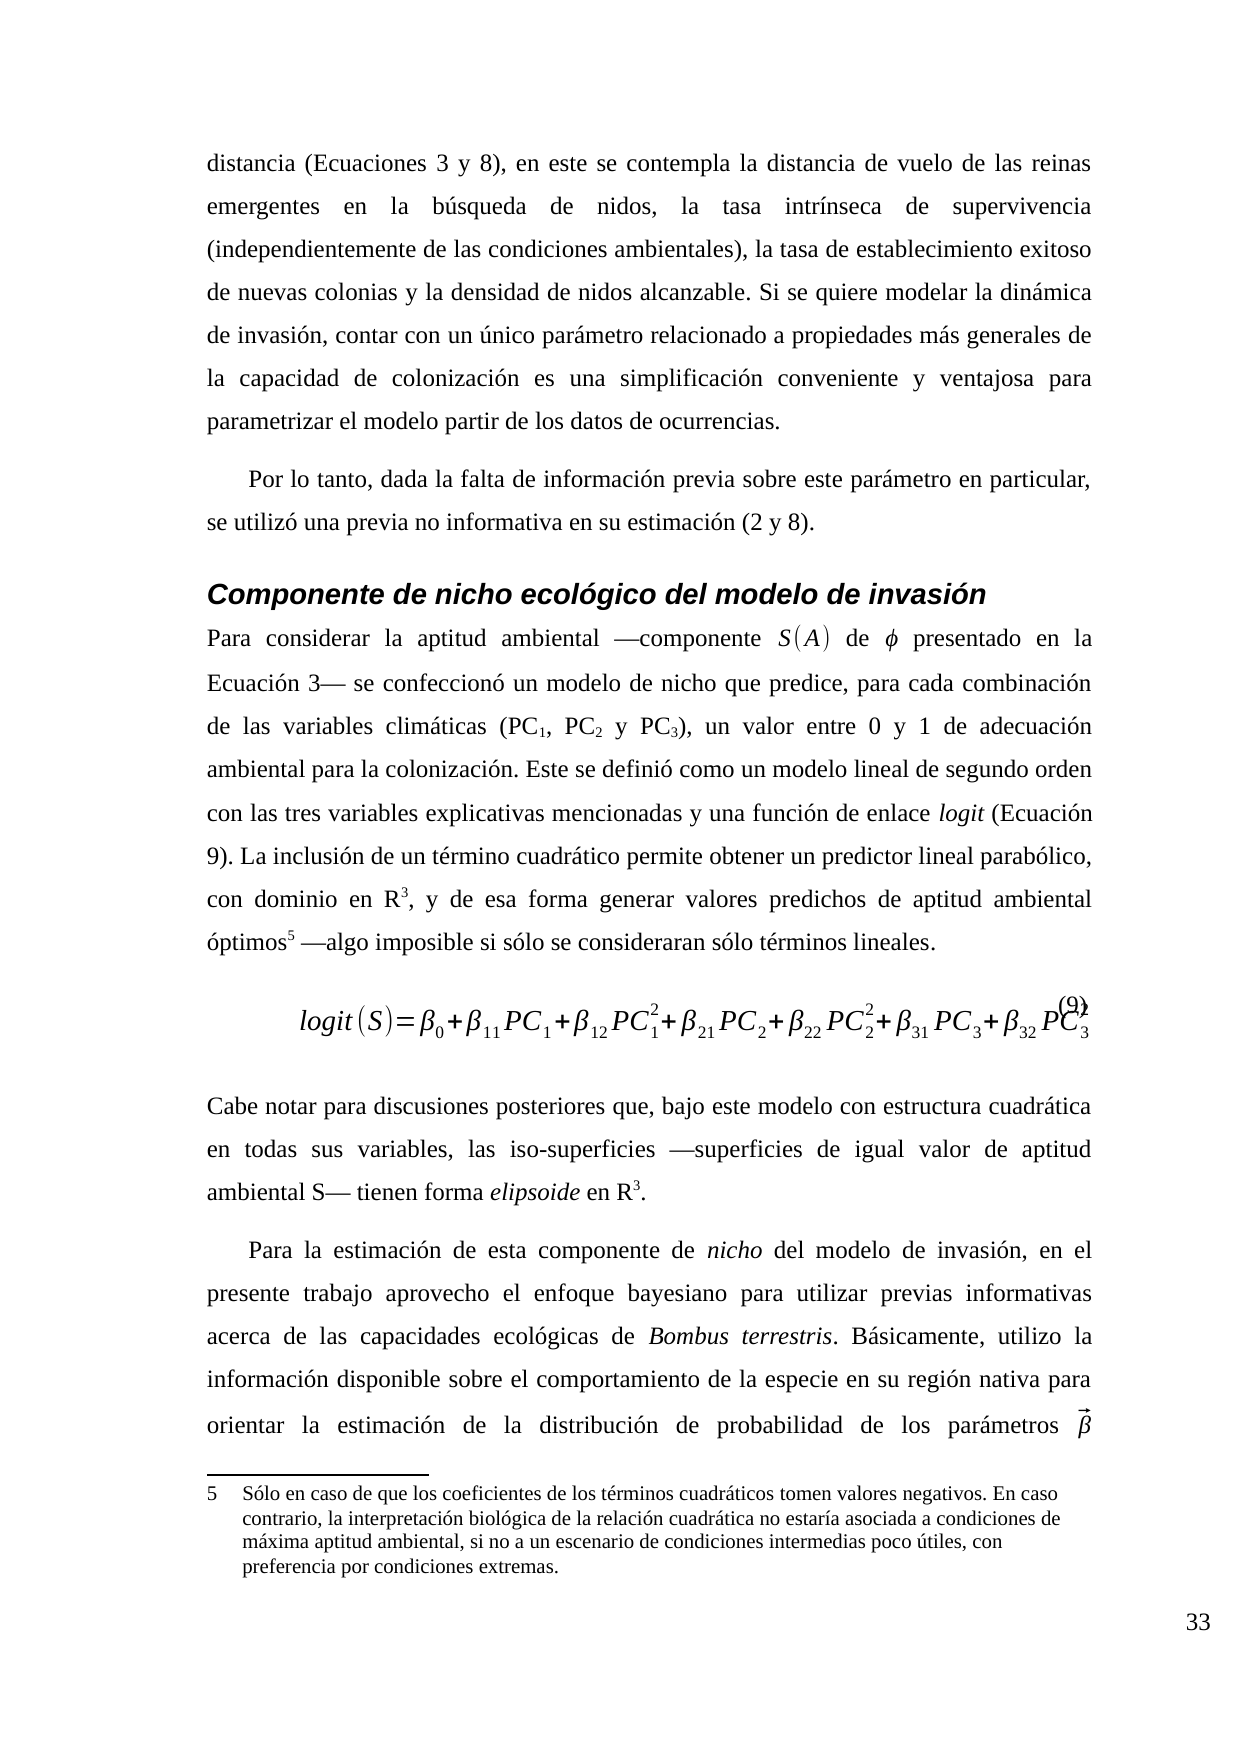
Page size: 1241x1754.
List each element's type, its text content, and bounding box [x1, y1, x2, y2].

table_header [207, 985, 994, 1061]
table_header (9) [994, 985, 1093, 1061]
text Para considerar la aptitud ambiental —componente de presentado en la Ecuación 3— se confeccionó un modelo de nicho que predice, para cada combinación de las variables climáticas (PC1, PC2 y PC3), un valor entre 0 y 1 de adecuación ambiental para la colonización. Este se definió como un modelo lineal de segundo orden con las tres variables explicativas mencionadas y una función de enlace logit (Ecuación 9). La inclusión de un término cuadrático permite obtener un predictor lineal parabólico, con dominio en R3, y de esa forma generar valores predichos de aptitud ambiental óptimos —algo imposible si sólo se consideraran sólo términos lineales. [207, 623, 1093, 956]
text Para la estimación de esta componente de nicho del modelo de invasión, en el presente trabajo aprovecho el enfoque bayesiano para utilizar previas informativas acerca de las capacidades ecológicas de Bombus terrestris. Básicamente, utilizo la información disponible sobre el comportamiento de la especie en su región nativa para orientar la estimación de la distribución de probabilidad de los parámetros correspondientes al modelo de nicho. Sin embargo, esta inclusión es sólo orientativa, ya que, como mostramos anteriormente, no podemos esperar que el patrón de uso de nicho de esta especie en Patagonia se corresponda fielmente con el patrón observado en su rango nativo. Las distribuciones posteriores de los parámetros del modelo de nicho resultan, por lo tanto, de actualizar la información presente en el patrón de ocupación de ambientes de B. terrestris en Europa con la información que aporta la historia de invasión en Patagonia. [207, 1235, 1093, 1439]
text Sólo en caso de que los coeficientes de los términos cuadráticos tomen valores negativos. En caso contrario, la interpretación biológica de la relación cuadrática no estaría asociada a condiciones de máxima aptitud ambiental, si no a un escenario de condiciones intermedias poco útiles, con preferencia por condiciones extremas. [207, 1481, 1093, 1578]
text Para la estimación del parámetro de dispersión se utilizó una previa no informativa (Tabla 2 y Figura 8). Dada la cantidad de investigaciones que han estimando empíricamente las distancias de vuelo de los abejorros (Chapman et al., 2003; Darvill et al., 2004; Hagen et al., 2011; Knight et al., 2005; Kraus et al., 2009; Makinson et al., 2019), uno podría pensar en utilizar esta información en la generación de probabilidades previas para γ. Evidentemente, es esperable que ambas magnitudes se encuentren relacionadas, pero γ es mucho más general y, por lo tanto, integra otros factores. Al tratarse de un parámetro que modula el decaimiento de la tasa de colonización con la distancia (Ecuaciones 3 y 8), en este se contempla la distancia de vuelo de las reinas emergentes en la búsqueda de nidos, la tasa intrínseca de supervivencia (independientemente de las condiciones ambientales), la tasa de establecimiento exitoso de nuevas colonias y la densidad de nidos alcanzable. Si se quiere modelar la dinámica de invasión, contar con un único parámetro relacionado a propiedades más generales de la capacidad de colonización es una simplificación conveniente y ventajosa para parametrizar el modelo partir de los datos de ocurrencias. [207, 148, 1093, 435]
text Cabe notar para discusiones posteriores que, bajo este modelo con estructura cuadrática en todas sus variables, las iso-superficies —superficies de igual valor de aptitud ambiental S— tienen forma elipsoide en R3. [207, 1091, 1093, 1206]
text Por lo tanto, dada la falta de información previa sobre este parámetro en particular, se utilizó una previa no informativa en su estimación (Tabla 2 y Figura 8). [207, 464, 1093, 536]
subtitle Componente de nicho ecológico del modelo de invasión [207, 577, 1093, 611]
